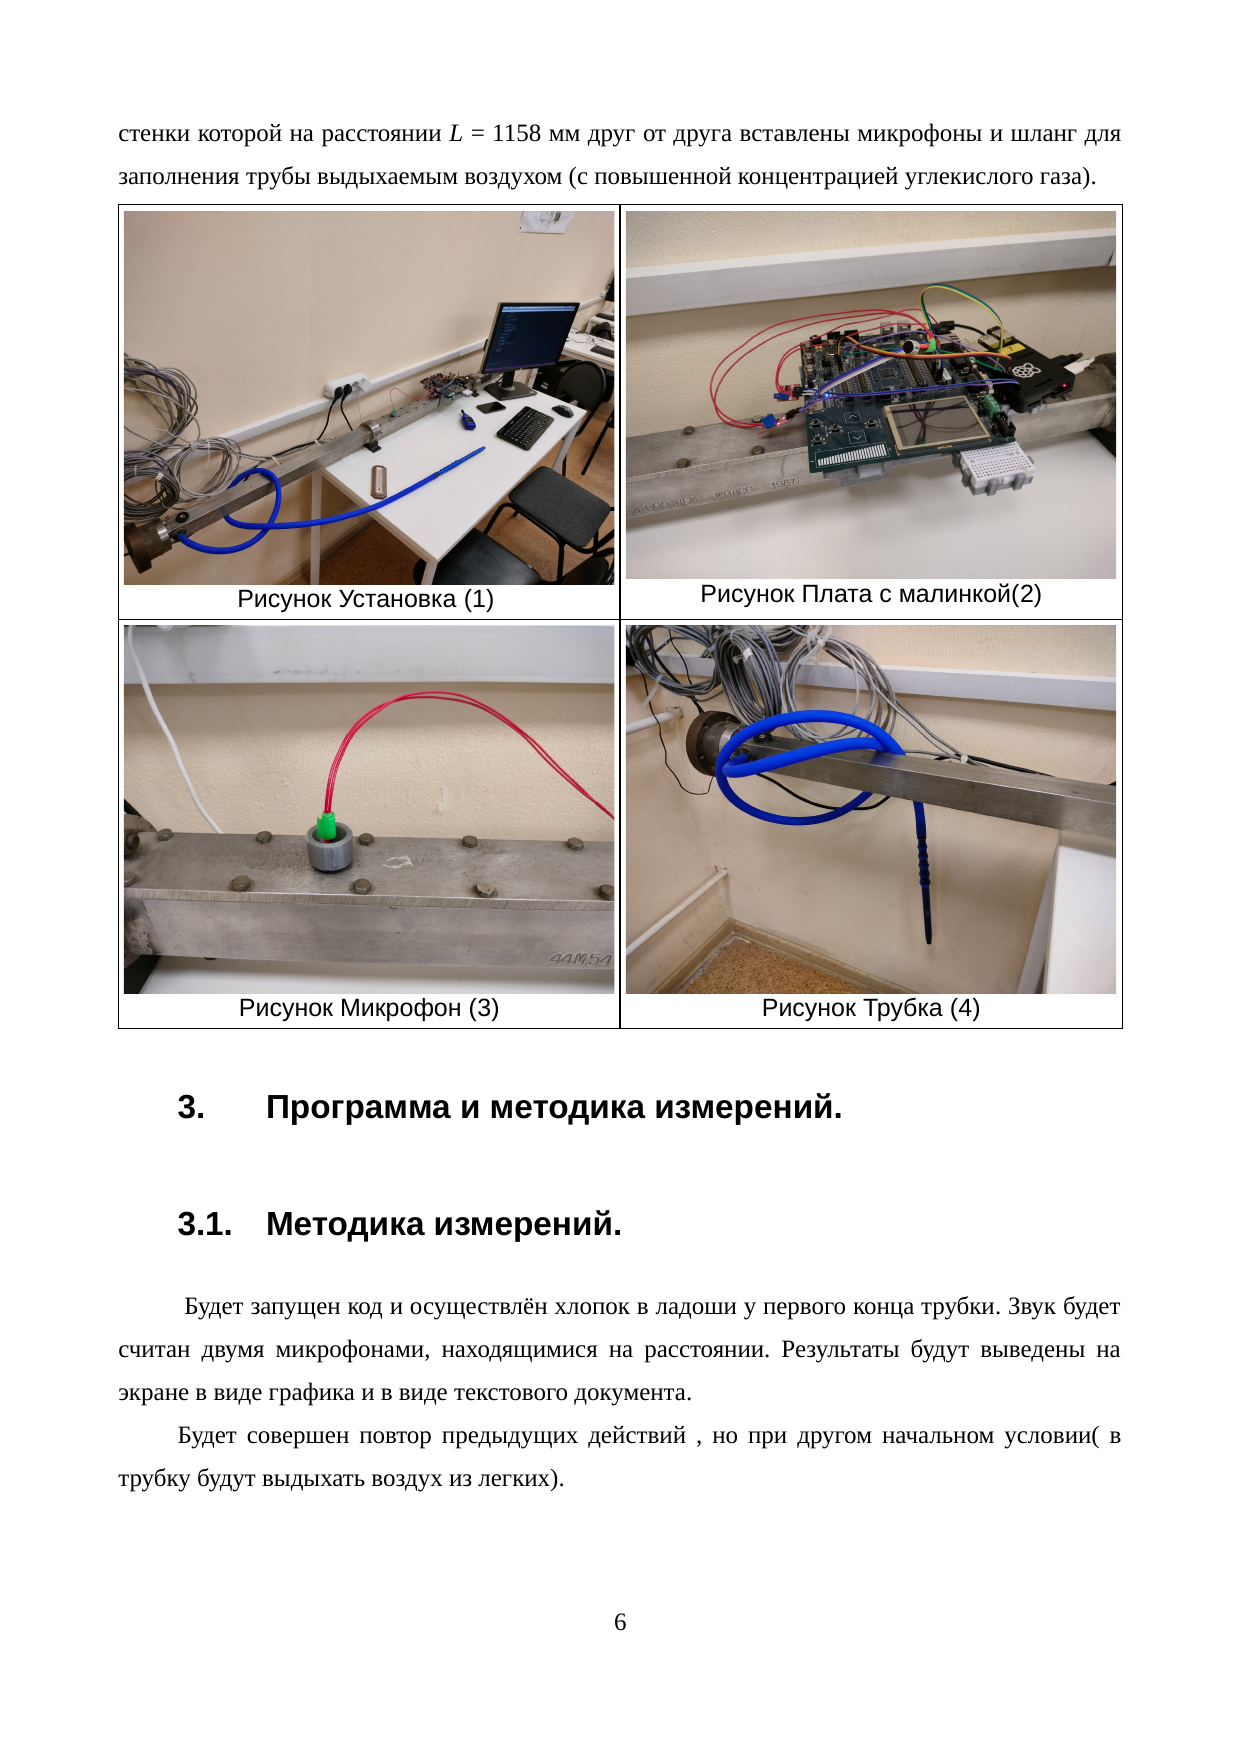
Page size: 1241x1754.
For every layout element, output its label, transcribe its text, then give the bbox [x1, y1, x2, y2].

subtitle Программа и методика измерений. [118, 1087, 1122, 1126]
picture [625, 211, 1117, 579]
text Будет совершен повтор предыдущих действий , но при другом начальном условии( в трубку будут выдыхать воздух из легких). [118, 1420, 1122, 1492]
text стенки которой на расстоянии L = 1158 мм друг от друга вставлены микрофоны и шланг для заполнения трубы выдыхаемым воздухом (с повышенной концентрацией углекислого газа). [118, 118, 1122, 190]
text Будет запущен код и осуществлён хлопок в ладоши у первого конца трубки. Звук будет считан двумя микрофонами, находящимися на расстоянии. Результаты будут выведены на экране в виде графика и в виде текстового документа. [118, 1291, 1122, 1406]
picture [123, 625, 615, 994]
table_cell Рисунок Трубка (4) [621, 620, 1122, 1028]
table_cell Рисунок Микрофон (3) [119, 620, 619, 1028]
table_header Рисунок Плата с малинкой(2) [621, 205, 1122, 619]
picture [625, 625, 1117, 994]
subtitle Методика измерений. [118, 1204, 1122, 1242]
table_header Рисунок Установка (1) [119, 205, 619, 619]
picture [123, 211, 615, 585]
